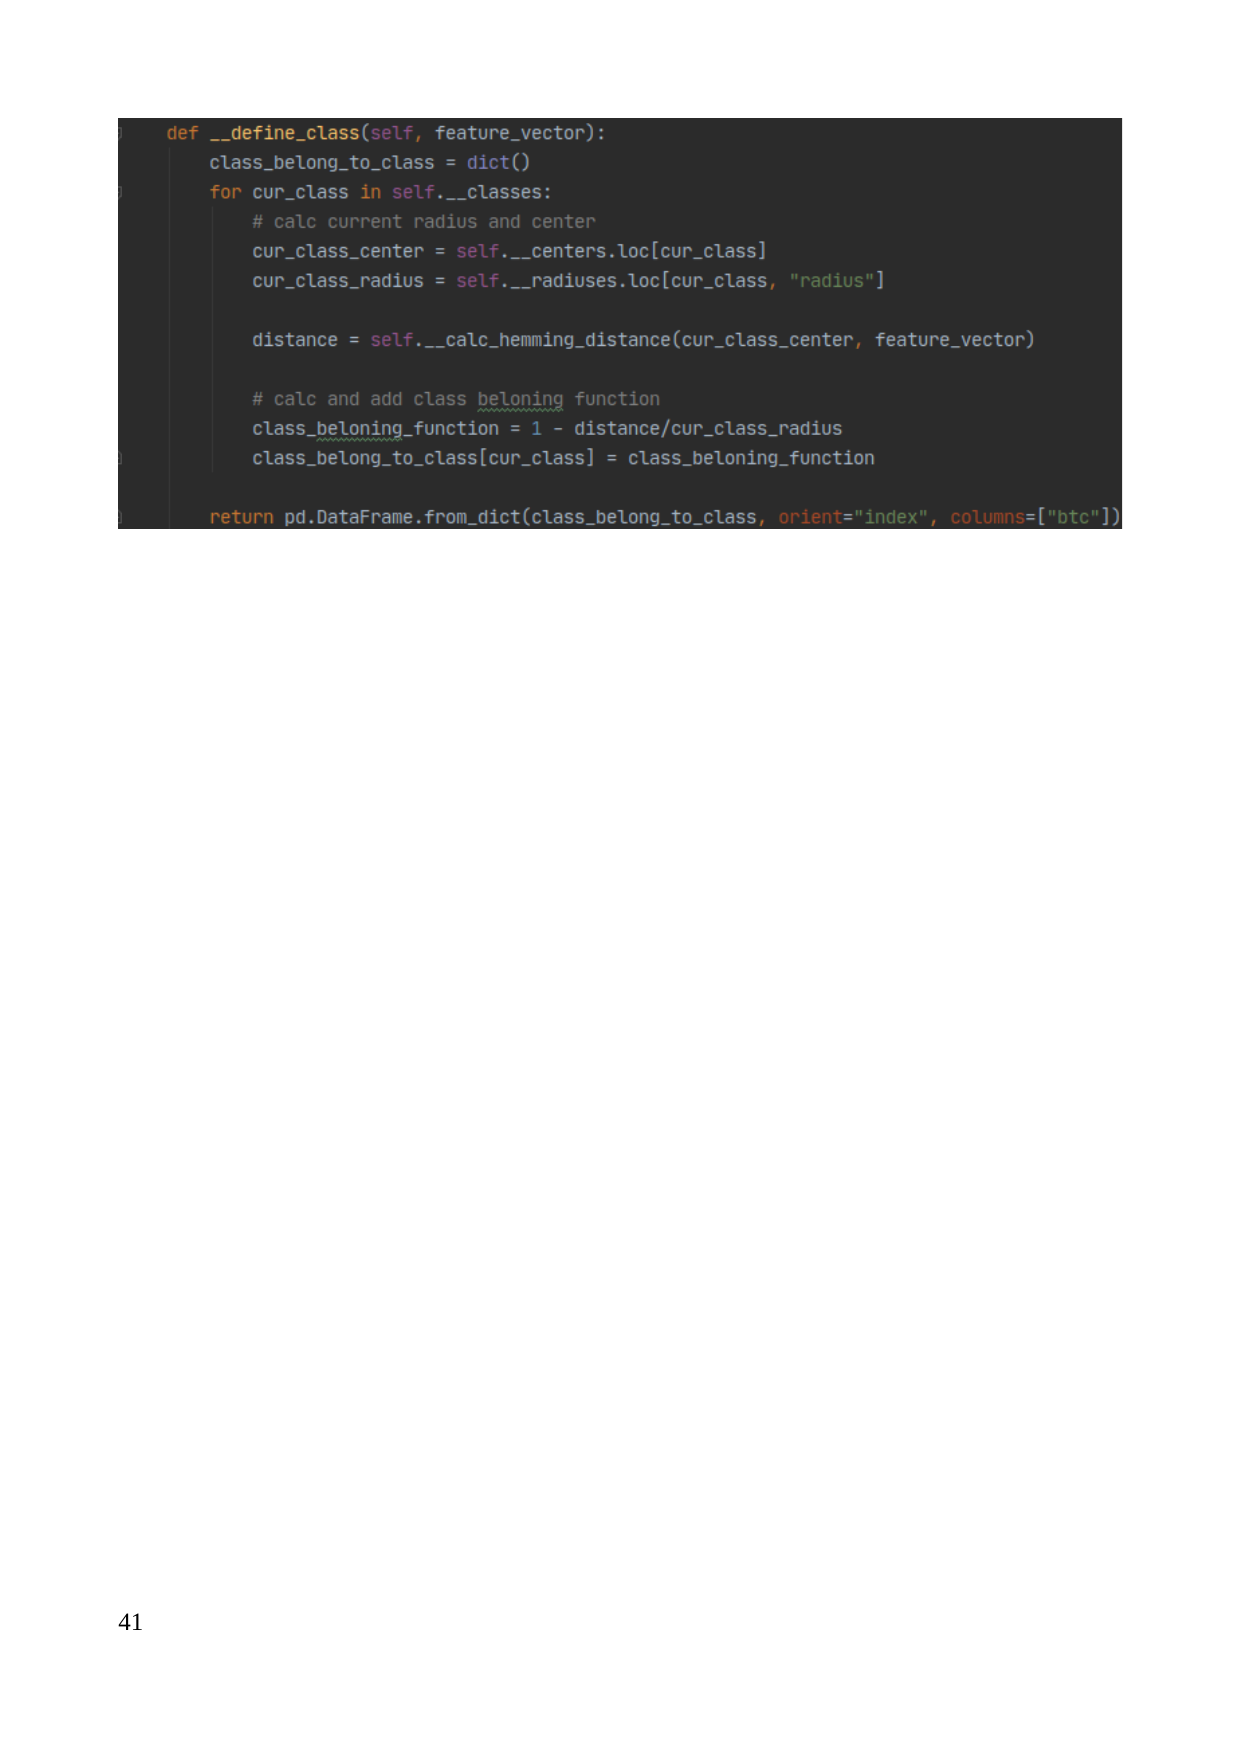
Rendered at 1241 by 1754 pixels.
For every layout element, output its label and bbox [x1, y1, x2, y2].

picture [118, 118, 1123, 529]
